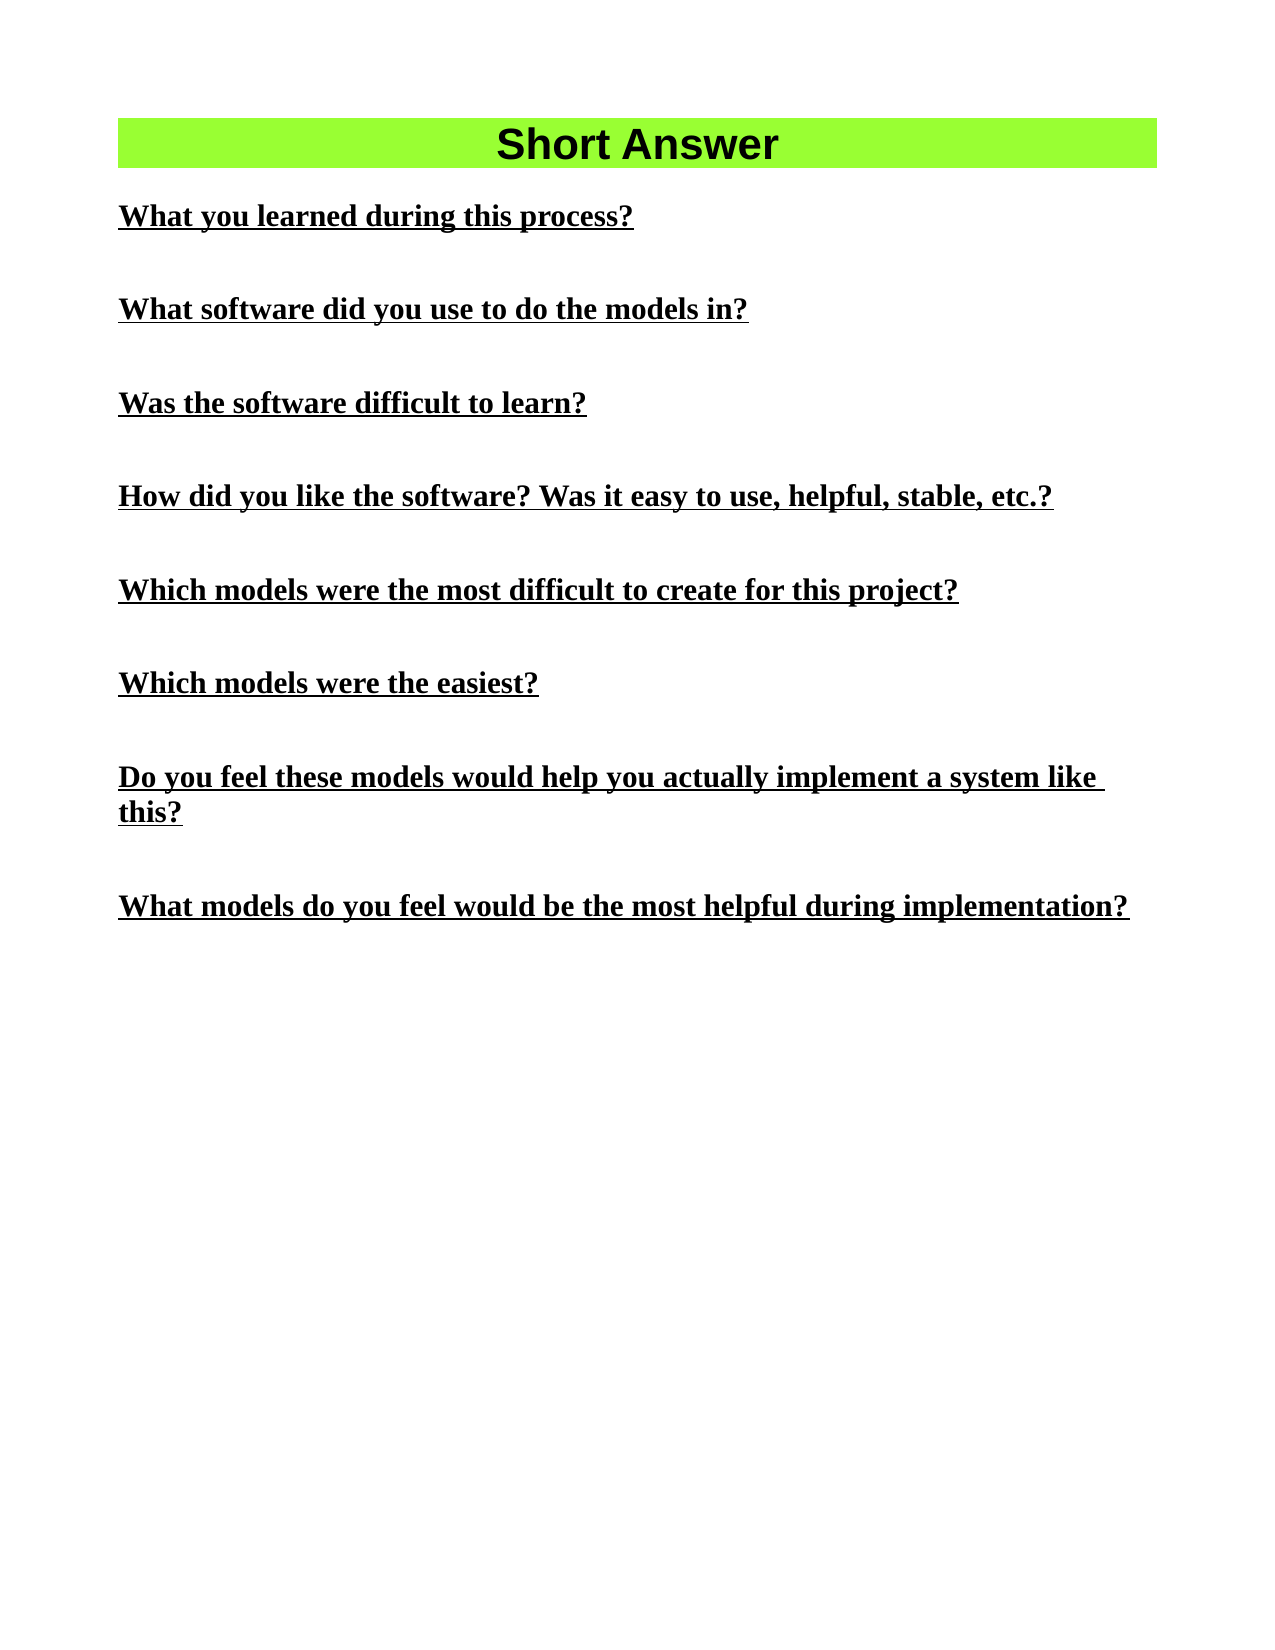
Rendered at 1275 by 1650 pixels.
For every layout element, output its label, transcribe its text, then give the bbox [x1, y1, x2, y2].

text What you learned during this process? [118, 197, 1157, 233]
text Which models were the easiest? [118, 664, 1157, 700]
text Do you feel these models would help you actually implement a system like this? [118, 758, 1157, 830]
text Was the software difficult to learn? [118, 384, 1157, 420]
subtitle Short Answer [118, 118, 1157, 168]
text What models do you feel would be the most helpful during implementation? [118, 887, 1157, 923]
text Which models were the most difficult to create for this project? [118, 571, 1157, 607]
text What software did you use to do the models in? [118, 291, 1157, 327]
text How did you like the software? Was it easy to use, helpful, stable, etc.? [118, 477, 1157, 513]
